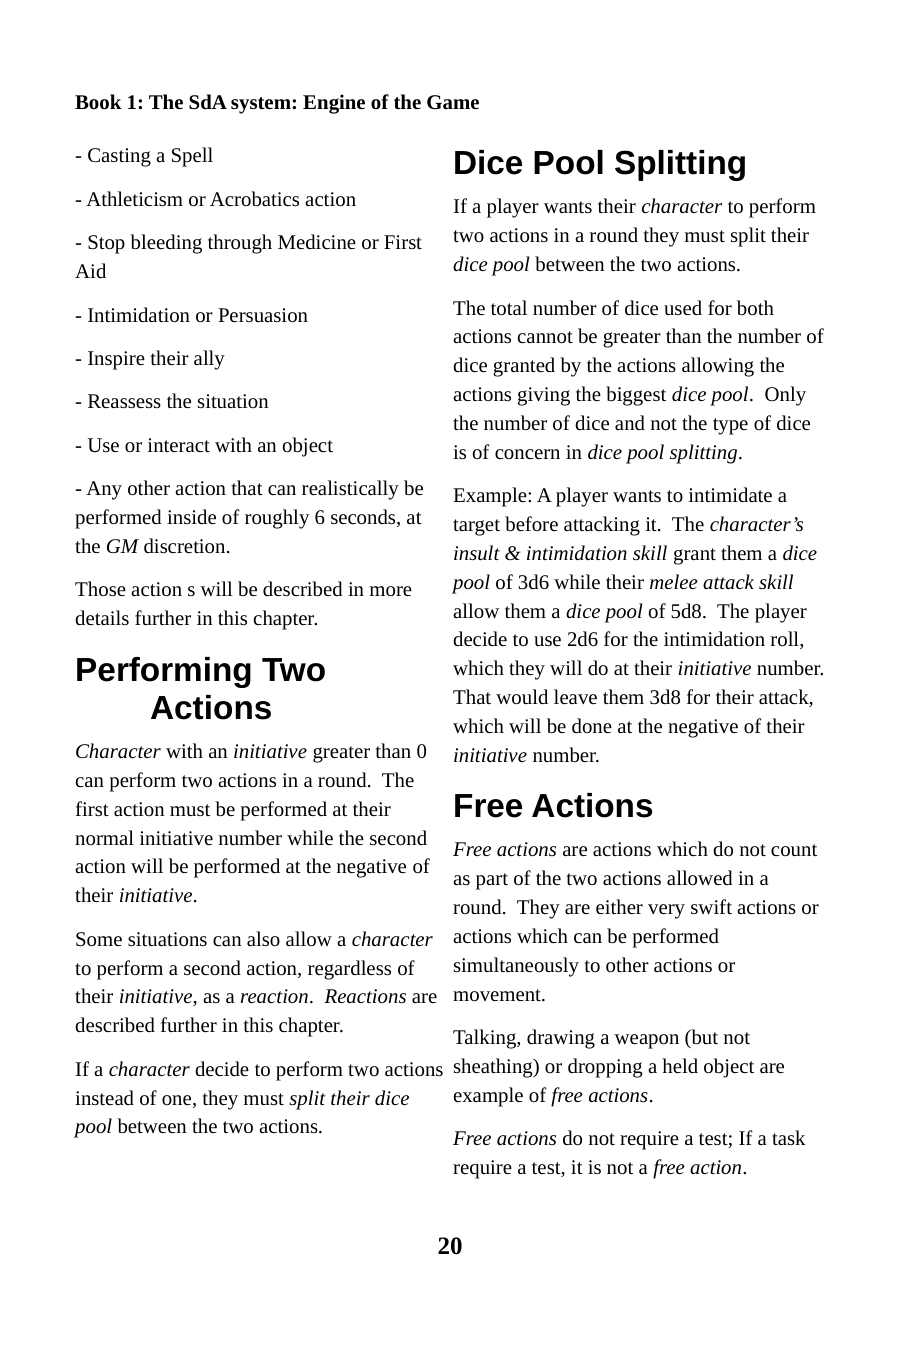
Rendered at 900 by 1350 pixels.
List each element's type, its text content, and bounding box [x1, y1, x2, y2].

list - Casting a Spell [75, 143, 447, 167]
list - Stop bleeding through Medicine or First Aid [75, 230, 447, 283]
text If a character decide to perform two actions instead of one, they must split their dice pool between the two actions. [75, 1057, 447, 1138]
subtitle Performing Two Actions [75, 650, 447, 727]
text Those action s will be described in more details further in this chapter. [75, 577, 447, 630]
subtitle Free Actions [453, 786, 825, 825]
list - Intimidation or Persuasion [75, 302, 447, 327]
text Free actions are actions which do not count as part of the two actions allowed in a round. They are either very swift actions or actions which can be performed simultaneously to other actions or movement. [453, 837, 825, 1006]
list - Athleticism or Acrobatics action [75, 187, 447, 211]
text Talking, drawing a weapon (but not sheathing) or dropping a held object are example of free actions. [453, 1025, 825, 1107]
text Some situations can also allow a character to perform a second action, regardless of their initiative, as a reaction. Reactions are described further in this chapter. [75, 927, 447, 1037]
text Free actions do not require a test; If a task require a test, it is not a free action. [453, 1126, 825, 1179]
list - Reassess the situation [75, 389, 447, 413]
text If a player wants their character to perform two actions in a round they must split their dice pool between the two actions. [453, 194, 825, 276]
subtitle Dice Pool Splitting [453, 143, 825, 182]
list - Any other action that can realistically be performed inside of roughly 6 seconds, at the GM discretion. [75, 476, 447, 558]
list - Inspire their ally [75, 346, 447, 370]
text The total number of dice used for both actions cannot be greater than the number of dice granted by the actions allowing the actions giving the biggest dice pool. Only the number of dice and not the type of dice is of concern in dice pool splitting. [453, 295, 825, 464]
list - Use or interact with an object [75, 433, 447, 457]
text Example: A player wants to intimidate a target before attacking it. The character’s insult & intimidation skill grant them a dice pool of 3d6 while their melee attack skill allow them a dice pool of 5d8. The player decide to use 2d6 for the intimidation roll, which they will do at their initiative number. That would leave them 3d8 for their attack, which will be done at the negative of their initiative number. [453, 483, 825, 767]
text Character with an initiative greater than 0 can perform two actions in a round. The first action must be performed at their normal initiative number while the second action will be performed at the negative of their initiative. [75, 739, 447, 907]
